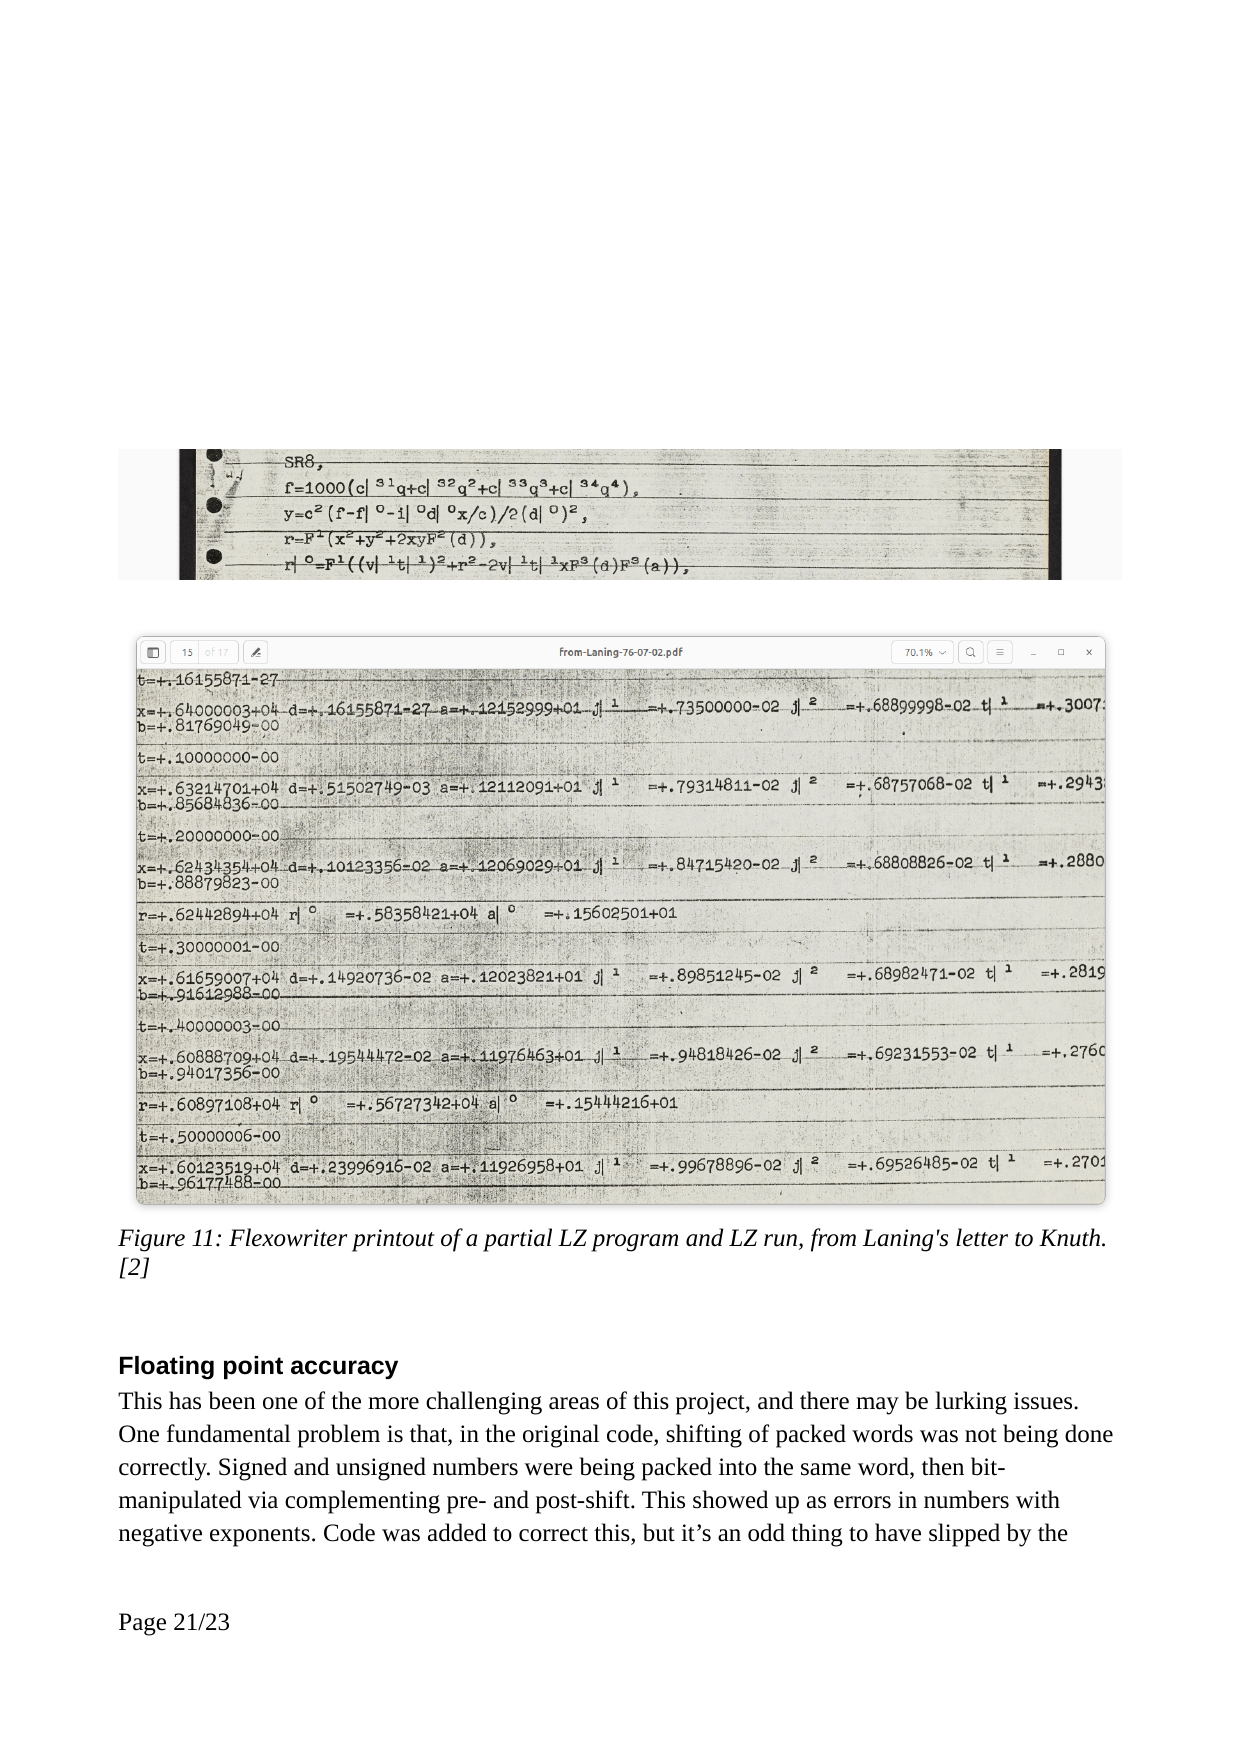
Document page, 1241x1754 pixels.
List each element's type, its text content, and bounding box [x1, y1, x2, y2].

picture [118, 449, 1123, 580]
picture [118, 620, 1123, 1224]
subtitle Floating point accuracy [118, 1351, 1122, 1379]
text This has been one of the more challenging areas of this project, and there may be lurking issues. One fundamental problem is that, in the original code, shifting of packed words was not being done correctly. Signed and unsigned numbers were being packed into the same word, then bit-manipulated via complementing pre- and post-shift. This showed up as errors in numbers with negative exponents. Code was added to correct this, but it’s an odd thing to have slipped by the [118, 1386, 1122, 1547]
text Figure 11: Flexowriter printout of a partial LZ program and LZ run, from Laning's letter to Knuth. [2] [118, 1224, 1122, 1281]
